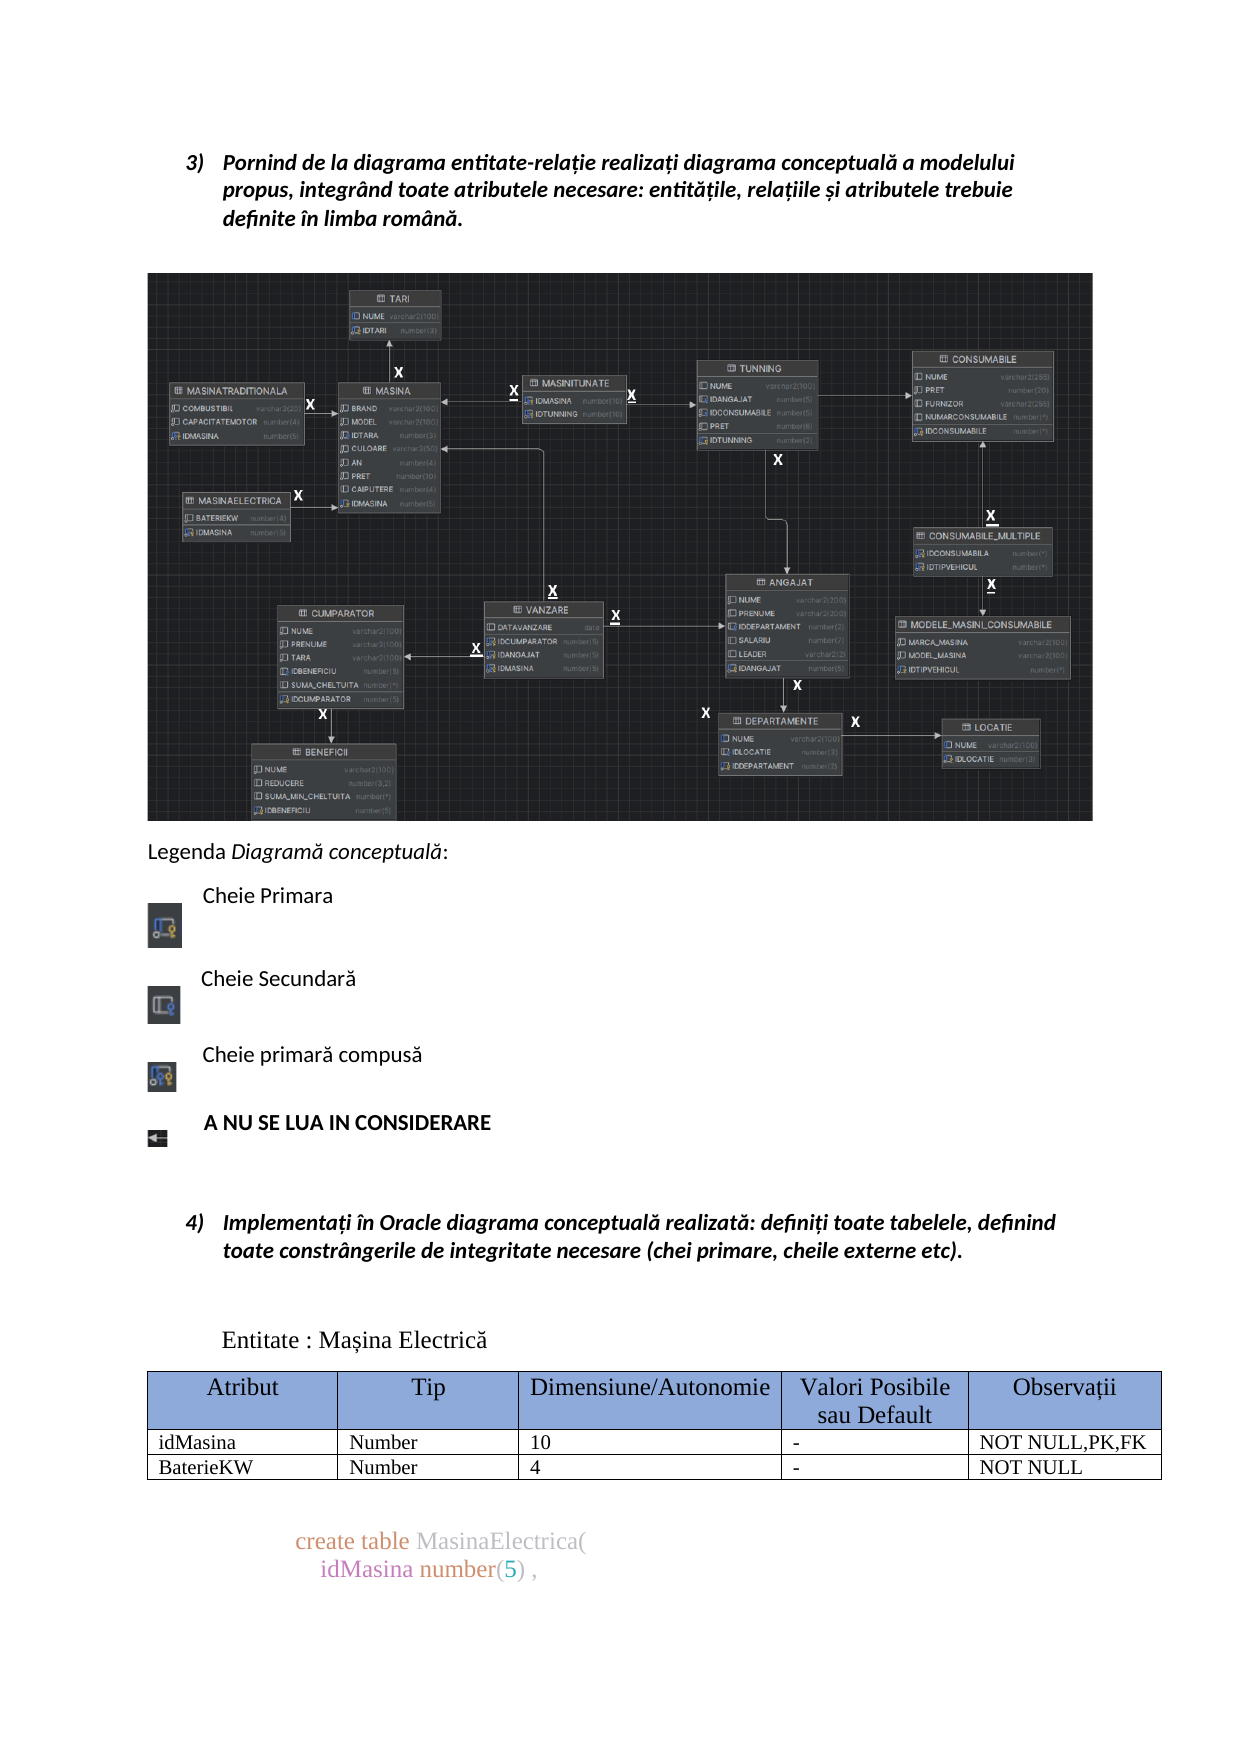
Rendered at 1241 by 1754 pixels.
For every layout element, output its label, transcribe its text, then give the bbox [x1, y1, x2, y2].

table_cell 10 [519, 1430, 781, 1454]
table_header Dimensiune/Autonomie [519, 1372, 781, 1429]
table_cell NOT NULL [969, 1455, 1161, 1479]
text A NU SE LUA IN CONSIDERARE [148, 1108, 1093, 1146]
table_cell NOT NULL,PK,FK [969, 1430, 1161, 1454]
list Pornind de la diagrama entitate-relație realizați diagrama conceptuală a modelului propus, integrând toate atributele necesare: entitățile, relațiile și atributele trebuie definite în limba română. [185, 148, 1093, 232]
table_cell - [782, 1430, 968, 1454]
table_header Valori Posibile sau Default [782, 1372, 968, 1429]
table_cell Number [338, 1455, 518, 1479]
table_cell - [782, 1455, 968, 1479]
table_cell BaterieKW [148, 1455, 337, 1479]
table_header Tip [338, 1372, 518, 1429]
table_cell Number [338, 1430, 518, 1454]
table_header Atribut [148, 1372, 337, 1429]
text Cheie Primara [148, 881, 1093, 947]
text Cheie primară compusă [148, 1041, 1093, 1092]
text Legenda Diagramă conceptuală: [148, 837, 1093, 865]
table_header Observații [969, 1372, 1161, 1429]
table_cell 4 [519, 1455, 781, 1479]
text Cheie Secundară [148, 964, 1093, 1024]
table_cell idMasina [148, 1430, 337, 1454]
text create table MasinaElectrica( idMasina number(5) , [295, 1526, 1093, 1583]
list Implementați în Oracle diagrama conceptuală realizată: definiți toate tabelele, definind toate constrângerile de integritate necesare (chei primare, cheile externe etc). [185, 1208, 1093, 1264]
text Entitate : Mașina Electrică [148, 1325, 1093, 1354]
